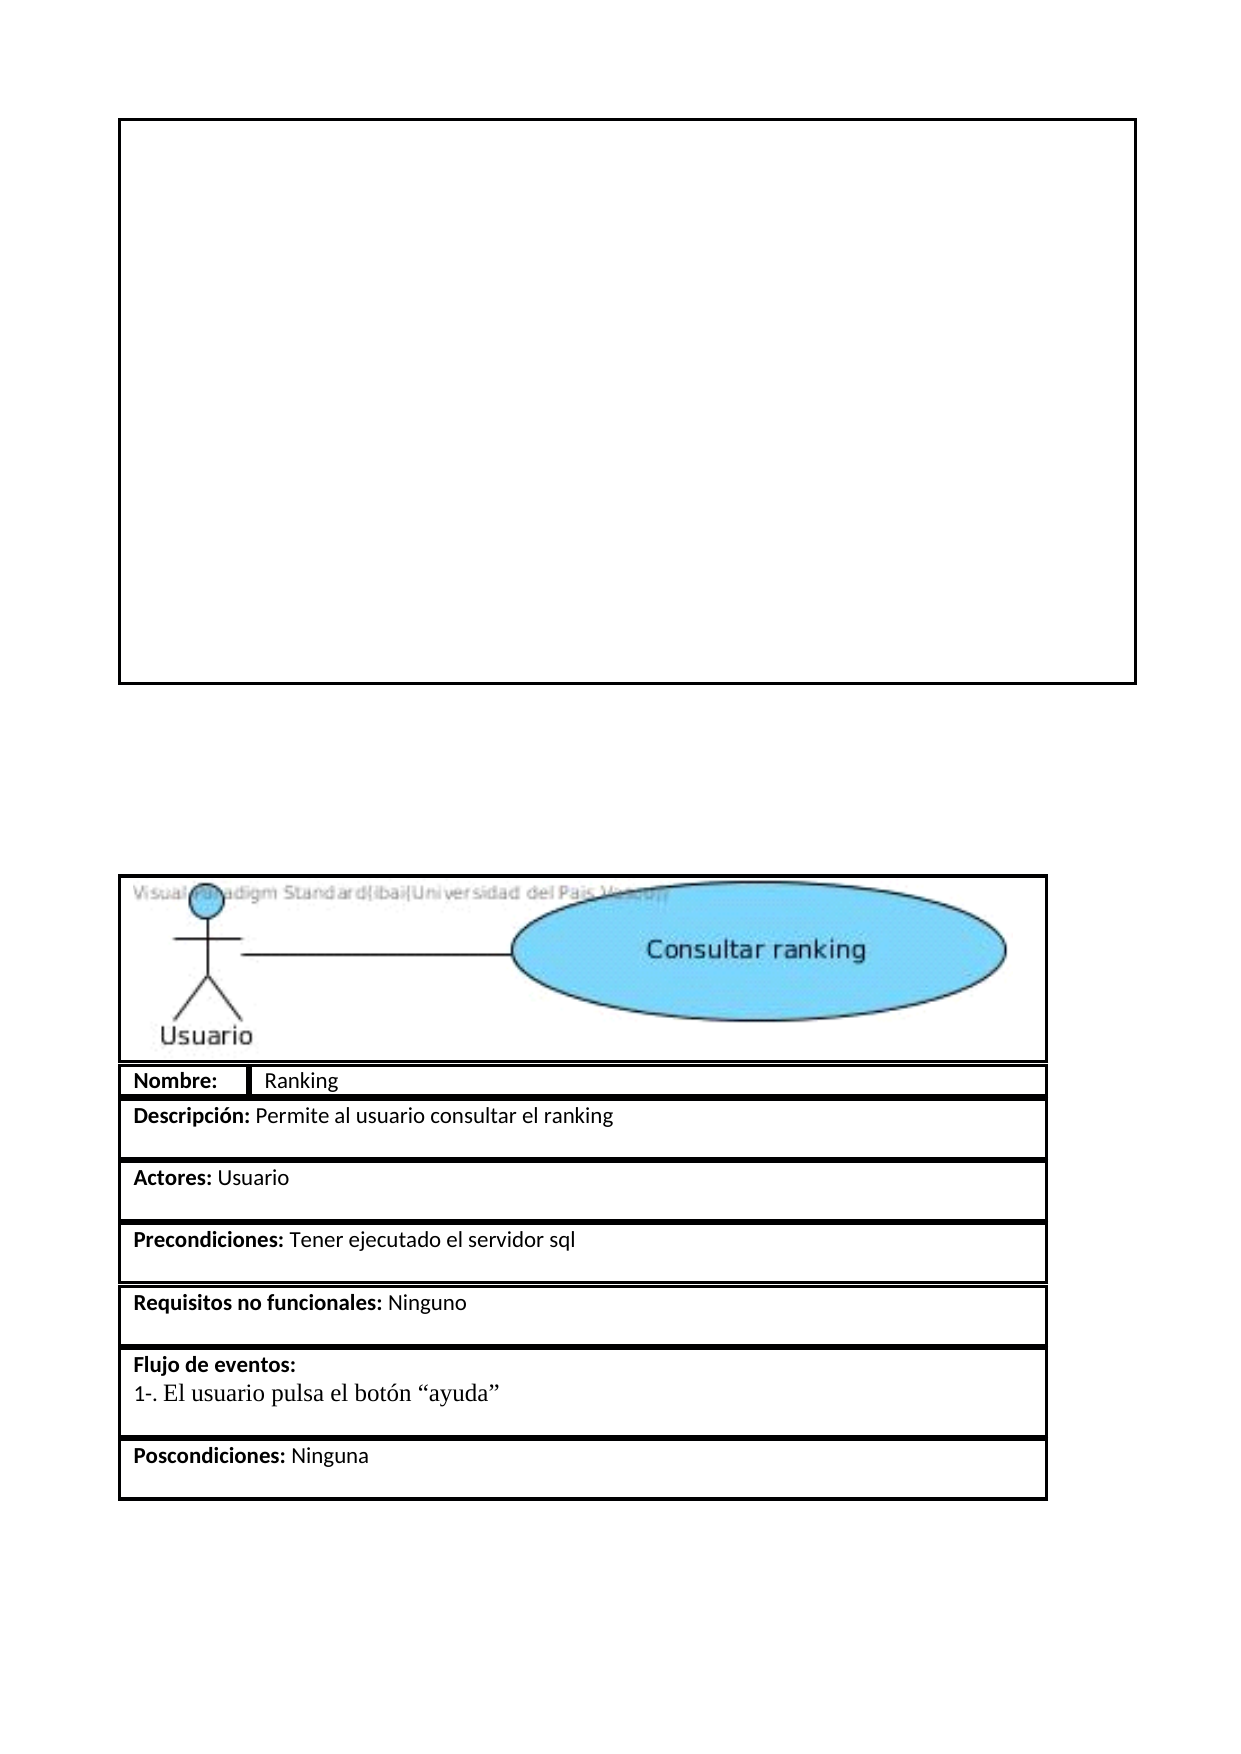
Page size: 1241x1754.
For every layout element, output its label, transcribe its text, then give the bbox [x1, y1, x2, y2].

table_cell Requisitos no funcionales: Ninguno [121, 1288, 1045, 1344]
table_cell Descripción: Permite al usuario consultar el ranking [121, 1101, 1045, 1157]
table_cell Precondiciones: Tener ejecutado el servidor sql [121, 1225, 1045, 1281]
table_cell [121, 121, 1134, 682]
table_cell Nombre: [121, 1067, 246, 1094]
table_cell Actores: Usuario [121, 1163, 1045, 1219]
table_cell Flujo de eventos: 1-. El usuario pulsa el botón “ayuda” [121, 1350, 1045, 1435]
table_cell Poscondiciones: Ninguna [121, 1441, 1045, 1497]
table_header [1013, 878, 1045, 1060]
table_cell Ranking [252, 1067, 1045, 1094]
table_header [121, 878, 133, 1060]
